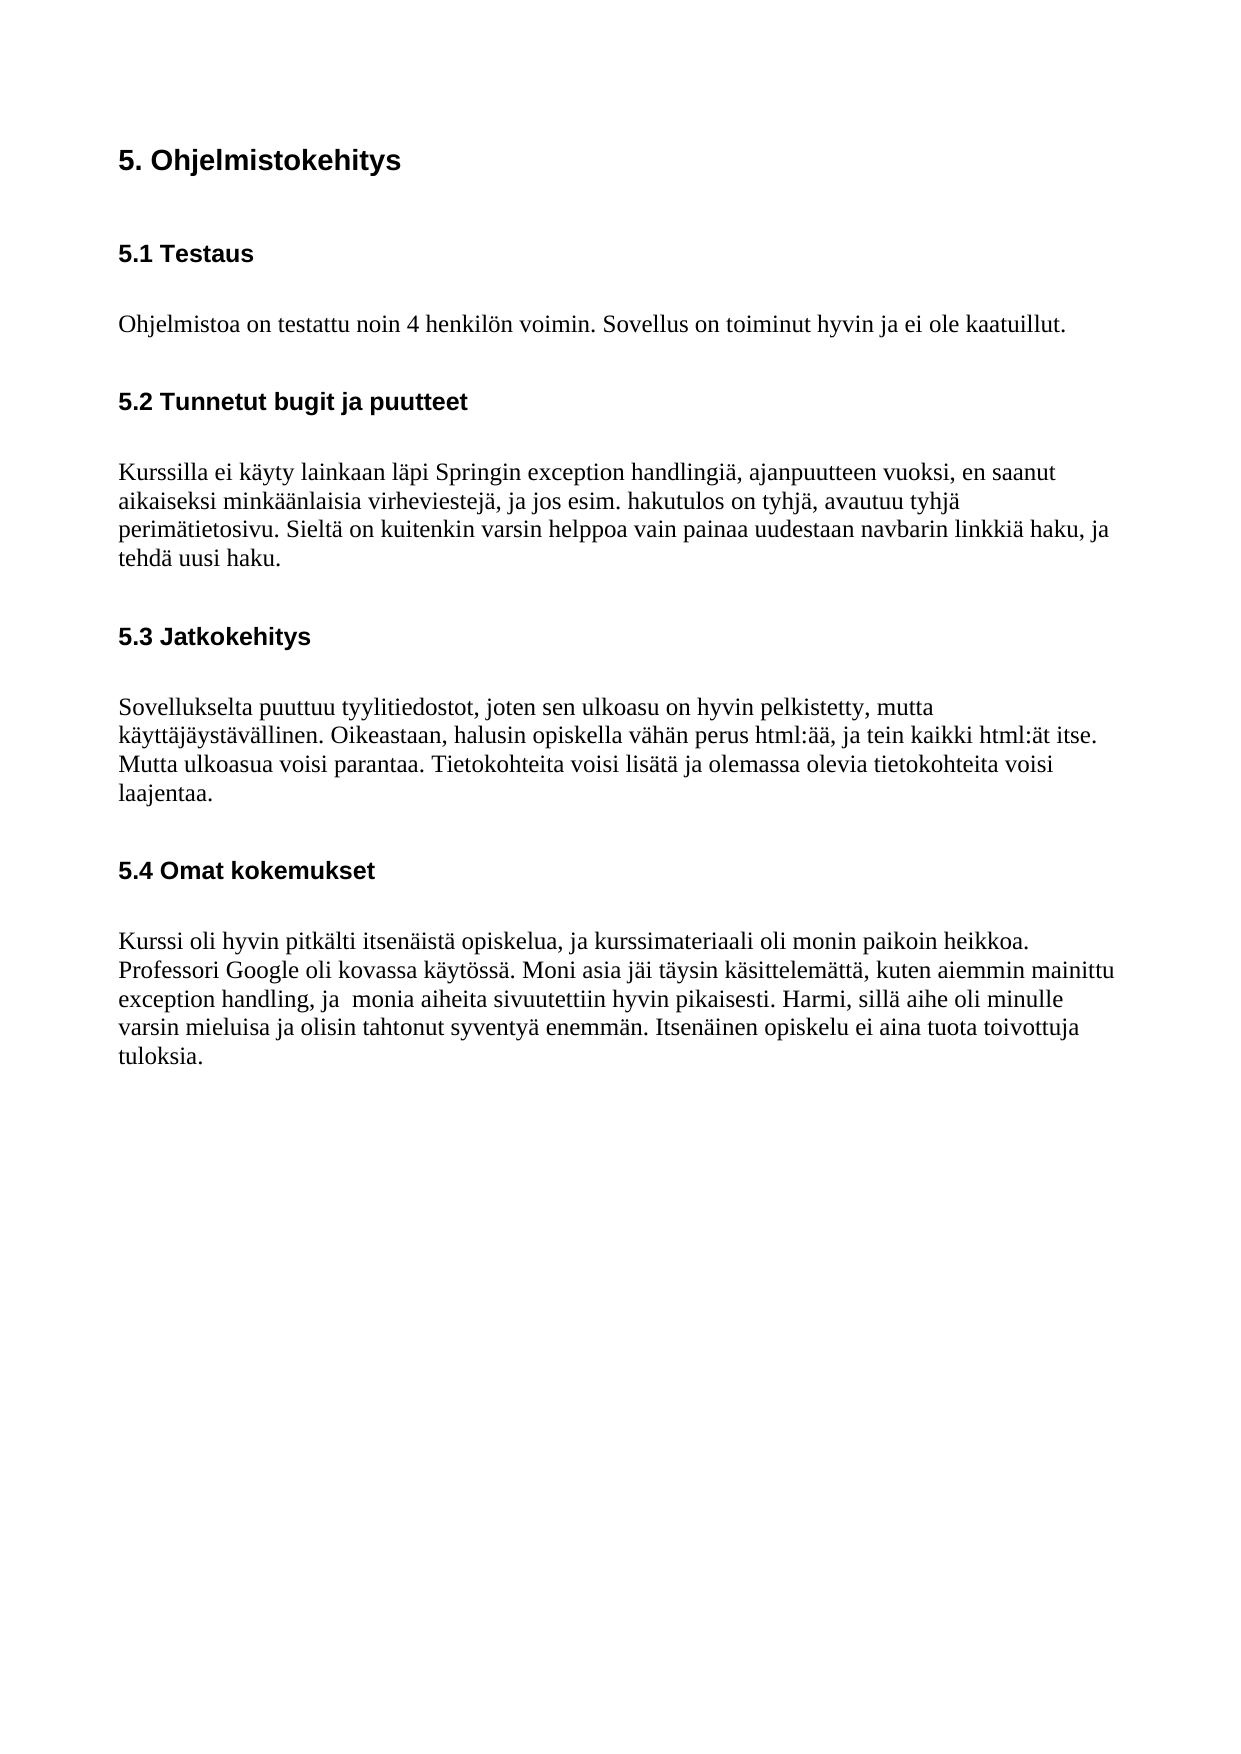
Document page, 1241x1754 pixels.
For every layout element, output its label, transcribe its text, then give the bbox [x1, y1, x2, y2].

text Kurssilla ei käyty lainkaan läpi Springin exception handlingiä, ajanpuutteen vuoksi, en saanut aikaiseksi minkäänlaisia virheviestejä, ja jos esim. hakutulos on tyhjä, avautuu tyhjä perimätietosivu. Sieltä on kuitenkin varsin helppoa vain painaa uudestaan navbarin linkkiä haku, ja tehdä uusi haku. [118, 457, 1122, 572]
text Mutta ulkoasua voisi parantaa. Tietokohteita voisi lisätä ja olemassa olevia tietokohteita voisi laajentaa. [118, 749, 1122, 807]
text Sovellukselta puuttuu tyylitiedostot, joten sen ulkoasu on hyvin pelkistetty, mutta käyttäjäystävällinen. Oikeastaan, halusin opiskella vähän perus html:ää, ja tein kaikki html:ät itse. [118, 692, 1122, 749]
text Kurssi oli hyvin pitkälti itsenäistä opiskelua, ja kurssimateriaali oli monin paikoin heikkoa. Professori Google oli kovassa käytössä. Moni asia jäi täysin käsittelemättä, kuten aiemmin mainittu exception handling, ja monia aiheita sivuutettiin hyvin pikaisesti. Harmi, sillä aihe oli minulle varsin mieluisa ja olisin tahtonut syventyä enemmän. Itsenäinen opiskelu ei aina tuota toivottuja tuloksia. [118, 926, 1122, 1070]
subtitle 5.3 Jatkokehitys [118, 622, 1122, 650]
subtitle 5. Ohjelmistokehitys [118, 143, 1122, 177]
text Ohjelmistoa on testattu noin 4 henkilön voimin. Sovellus on toiminut hyvin ja ei ole kaatuillut. [118, 309, 1122, 337]
subtitle 5.2 Tunnetut bugit ja puutteet [118, 387, 1122, 416]
subtitle 5.1 Testaus [118, 239, 1122, 267]
subtitle 5.4 Omat kokemukset [118, 856, 1122, 885]
